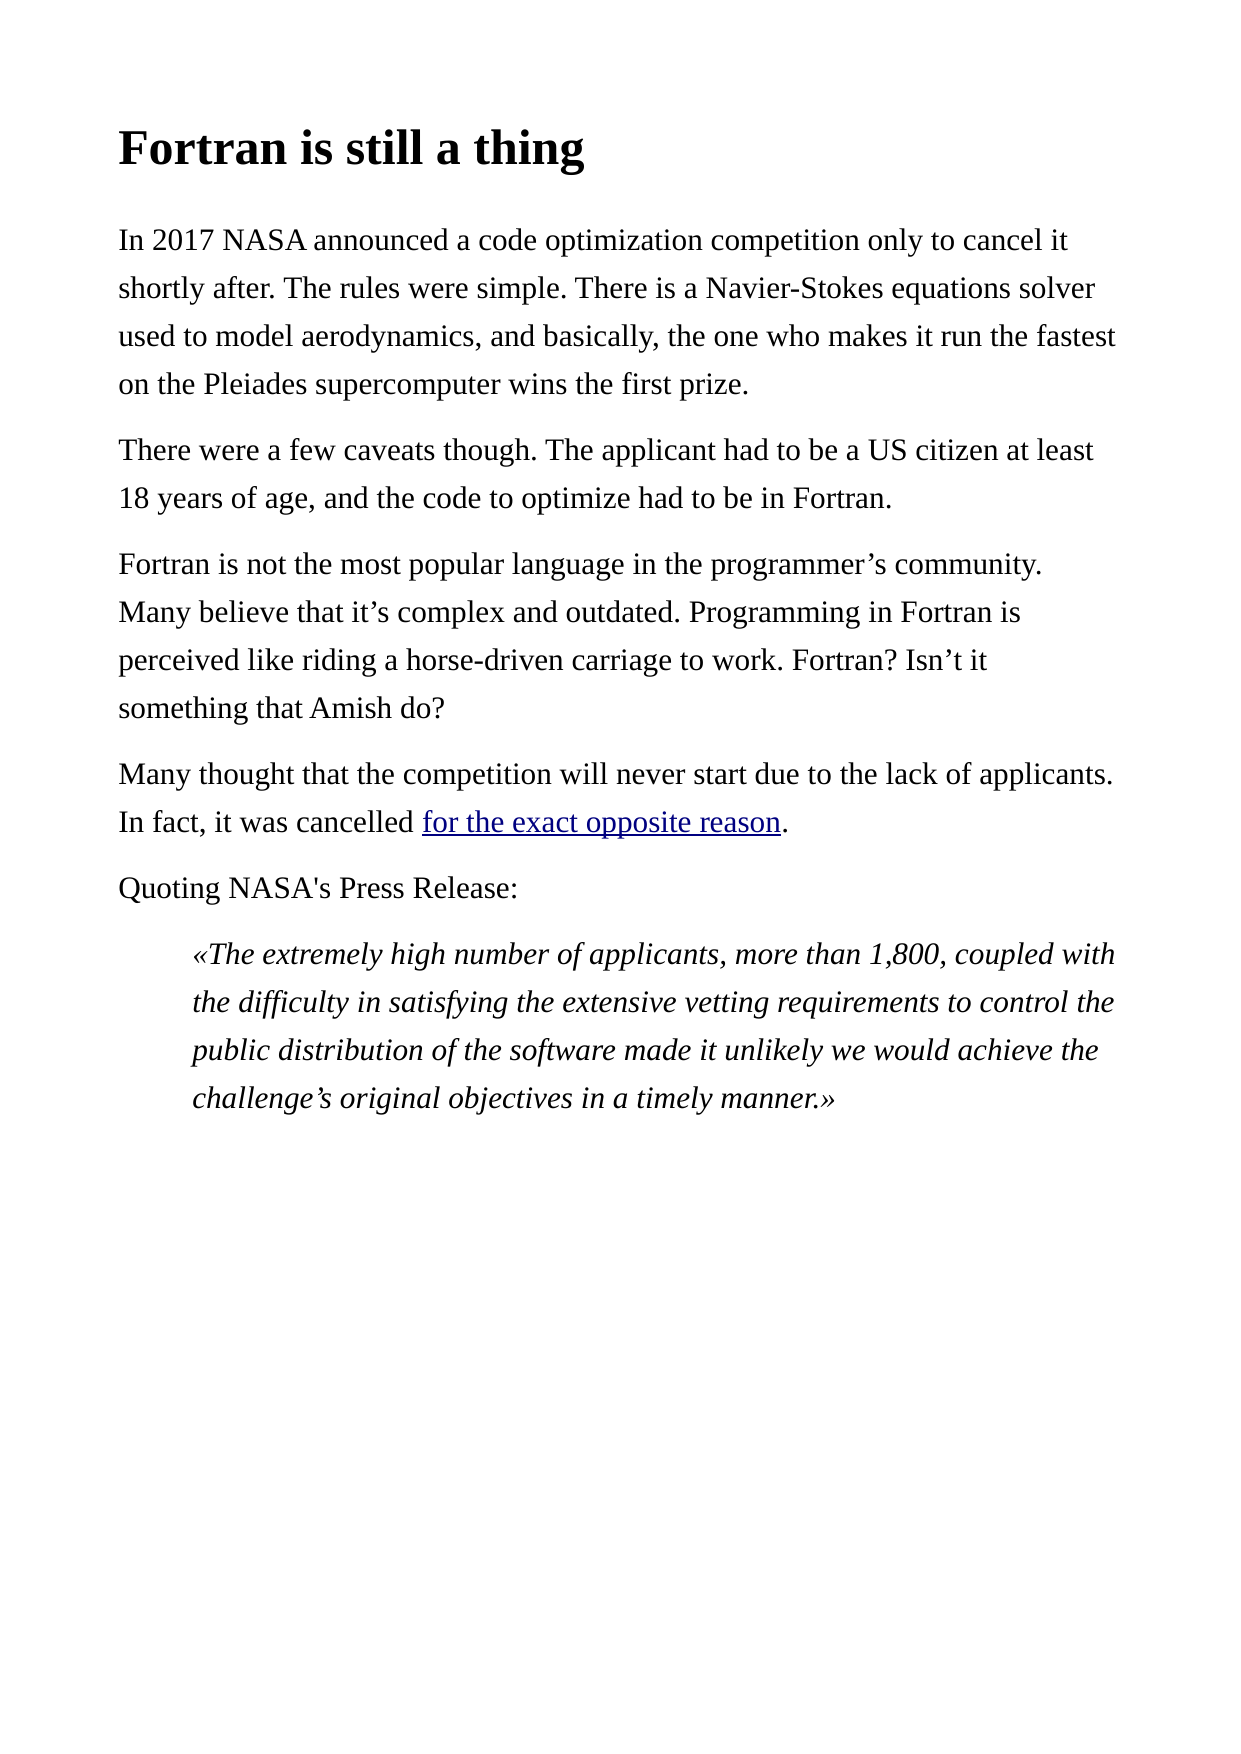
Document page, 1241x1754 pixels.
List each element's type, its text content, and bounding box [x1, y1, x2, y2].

text Many thought that the competition will never start due to the lack of applicants. In fact, it was cancelled for the exact opposite reason. [118, 746, 1122, 842]
subtitle Fortran is still a thing [118, 118, 1122, 176]
text Fortran is not the most popular language in the programmer’s community. Many believe that it’s complex and outdated. Programming in Fortran is perceived like riding a horse-driven carriage to work. Fortran? Isn’t it something that Amish do? [118, 536, 1122, 728]
text In 2017 NASA announced a code optimization competition only to cancel it shortly after. The rules were simple. There is a Navier-Stokes equations solver used to model aerodynamics, and basically, the one who makes it run the fastest on the Pleiades supercomputer wins the first prize. [118, 212, 1122, 404]
text «The extremely high number of applicants, more than 1,800, coupled with the difficulty in satisfying the extensive vetting requirements to control the public distribution of the software made it unlikely we would achieve the challenge’s original objectives in a timely manner.» [192, 926, 1122, 1118]
text Quoting NASA's Press Release: [118, 860, 1122, 908]
text There were a few caveats though. The applicant had to be a US citizen at least 18 years of age, and the code to optimize had to be in Fortran. [118, 422, 1122, 518]
